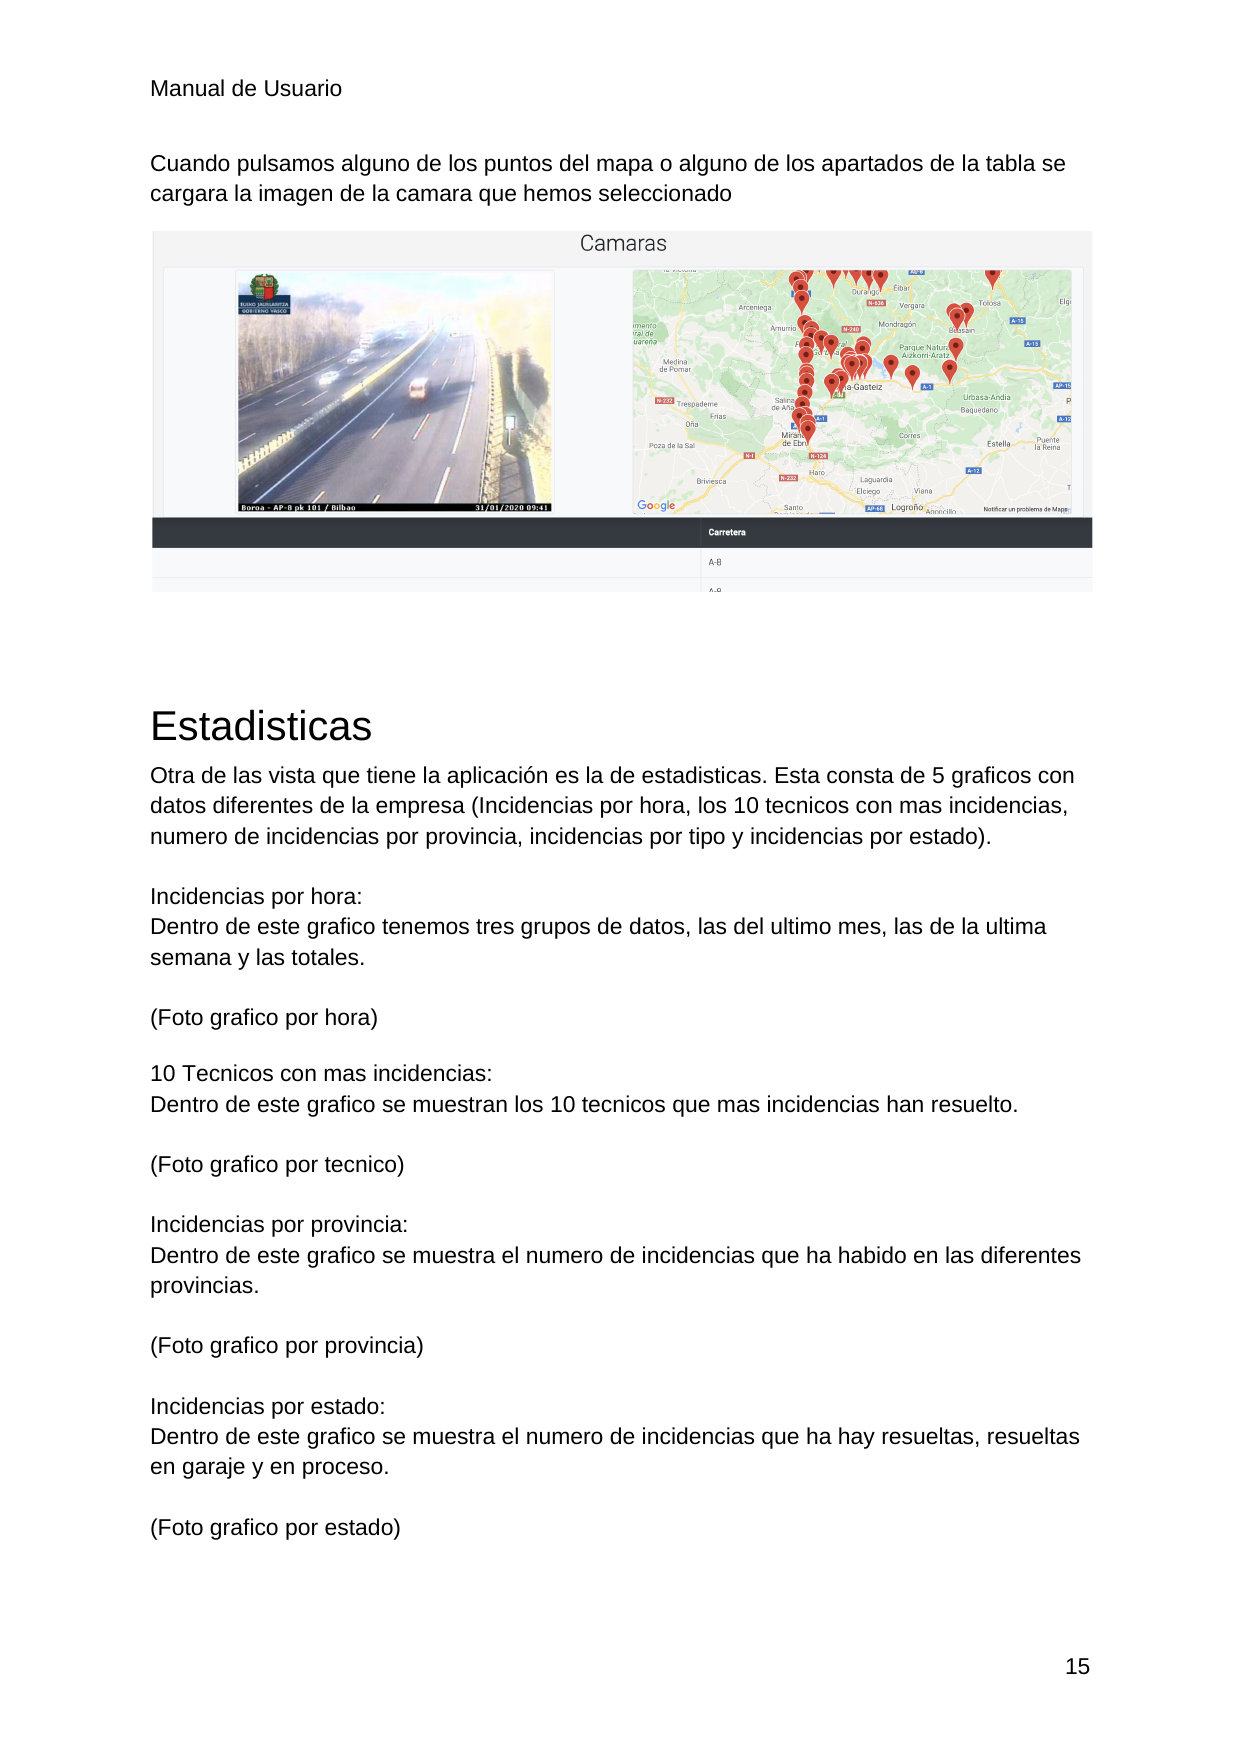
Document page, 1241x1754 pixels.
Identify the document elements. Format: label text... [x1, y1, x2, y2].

text (Foto grafico por hora) [150, 1004, 1090, 1030]
text Dentro de este grafico se muestran los 10 tecnicos que mas incidencias han resuelto. [150, 1091, 1090, 1117]
text Dentro de este grafico se muestra el numero de incidencias que ha habido en las diferentes provincias. [150, 1242, 1090, 1298]
text Dentro de este grafico se muestra el numero de incidencias que ha hay resueltas, resueltas en garaje y en proceso. [150, 1423, 1090, 1479]
text (Foto grafico por estado) [150, 1513, 1090, 1540]
text Incidencias por estado: [150, 1393, 1090, 1419]
text Otra de las vista que tiene la aplicación es la de estadisticas. Esta consta de 5 graficos con datos diferentes de la empresa (Incidencias por hora, los 10 tecnicos con mas incidencias, numero de incidencias por provincia, incidencias por tipo y incidencias por estado). [150, 762, 1090, 849]
text (Foto grafico por tecnico) [150, 1151, 1090, 1177]
subtitle Estadisticas [150, 702, 1090, 750]
text Dentro de este grafico tenemos tres grupos de datos, las del ultimo mes, las de la ultima semana y las totales. [150, 913, 1090, 970]
picture [152, 231, 1093, 592]
text Incidencias por provincia: [150, 1211, 1090, 1238]
text Incidencias por hora: [150, 883, 1090, 909]
text 10 Tecnicos con mas incidencias: [150, 1060, 1090, 1087]
text (Foto grafico por provincia) [150, 1332, 1090, 1359]
text Cuando pulsamos alguno de los puntos del mapa o alguno de los apartados de la tabla se cargara la imagen de la camara que hemos seleccionado [150, 150, 1090, 207]
